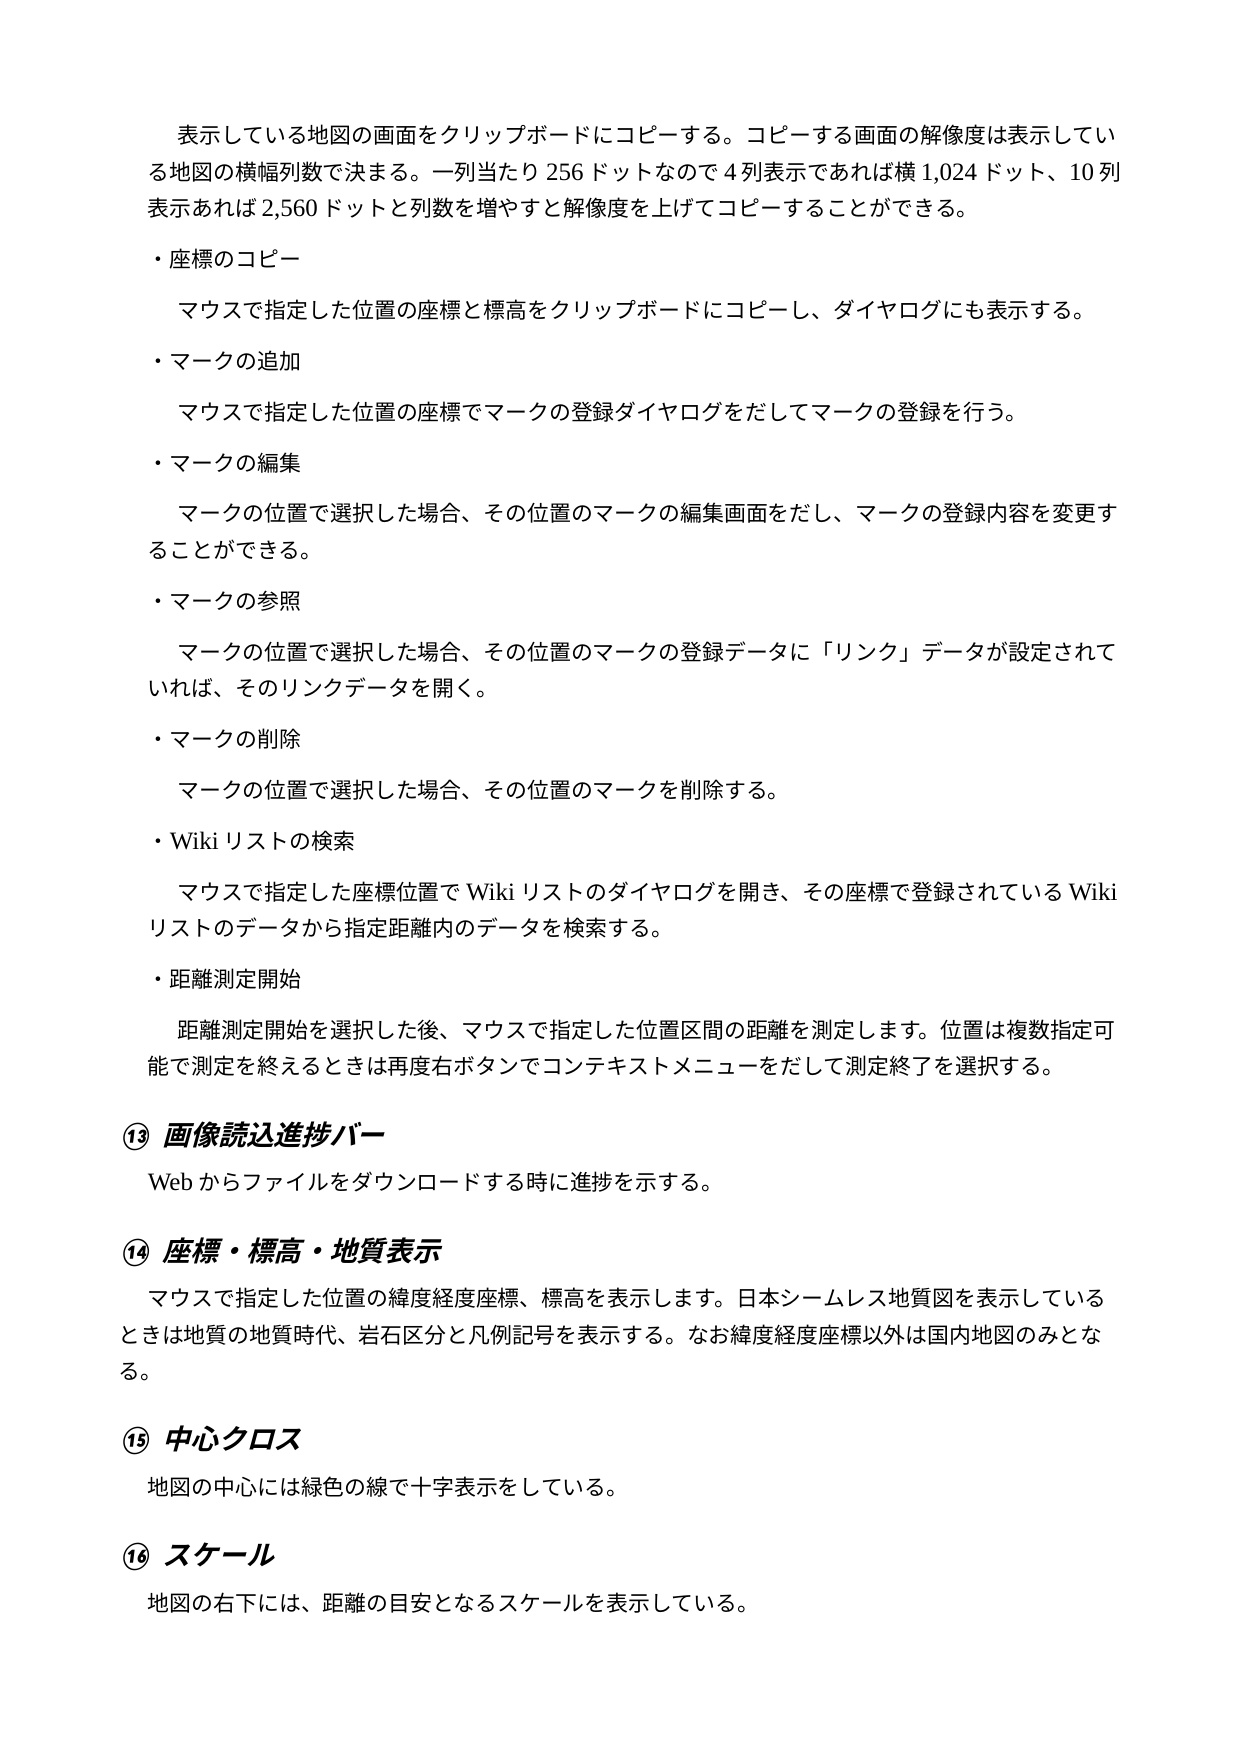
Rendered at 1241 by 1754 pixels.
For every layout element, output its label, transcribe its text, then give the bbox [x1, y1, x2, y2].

text ・Wikiリストの検索 [118, 824, 1122, 856]
text 地図の右下には、距離の目安となるスケールを表示している。 [118, 1586, 1122, 1618]
subtitle ⑭ 座標・標高・地質表示 [118, 1229, 1122, 1269]
text マウスで指定した位置の座標と標高をクリップボードにコピーし、ダイヤログにも表示する。 [148, 293, 1122, 324]
text 距離測定開始を選択した後、マウスで指定した位置区間の距離を測定します。位置は複数指定可能で測定を終えるときは再度右ボタンでコンテキストメニューをだして測定終了を選択する。 [148, 1013, 1122, 1081]
text ・マークの参照 [118, 584, 1122, 615]
text ・距離測定開始 [118, 962, 1122, 994]
text 地図の中心には緑色の線で十字表示をしている。 [118, 1470, 1122, 1502]
text 表示している地図の画面をクリップボードにコピーする。コピーする画面の解像度は表示している地図の横幅列数で決まる。一列当たり256ドットなので4列表示であれば横1,024ドット、10列表示あれば2,560ドットと列数を増やすと解像度を上げてコピーすることができる。 [148, 118, 1122, 222]
text Webからファイルをダウンロードする時に進捗を示する。 [118, 1165, 1122, 1197]
text ・座標のコピー [118, 242, 1122, 273]
subtitle ⑮ 中心クロス [118, 1418, 1122, 1458]
text マウスで指定した位置の緯度経度座標、標高を表示します。日本シームレス地質図を表示しているときは地質の地質時代、岩石区分と凡例記号を表示する。なお緯度経度座標以外は国内地図のみとなる。 [118, 1281, 1122, 1386]
text ・マークの編集 [118, 446, 1122, 477]
subtitle ⑯ スケール [118, 1534, 1122, 1574]
subtitle ⑬ 画像読込進捗バー [118, 1113, 1122, 1153]
text ・マークの追加 [118, 344, 1122, 375]
text マウスで指定した位置の座標でマークの登録ダイヤログをだしてマークの登録を行う。 [148, 394, 1122, 426]
text ・マークの削除 [118, 722, 1122, 754]
text マウスで指定した座標位置でWikiリストのダイヤログを開き、その座標で登録されているWikiリストのデータから指定距離内のデータを検索する。 [148, 875, 1122, 943]
text マークの位置で選択した場合、その位置のマークを削除する。 [148, 773, 1122, 804]
text マークの位置で選択した場合、その位置のマークの編集画面をだし、マークの登録内容を変更することができる。 [148, 496, 1122, 564]
text マークの位置で選択した場合、その位置のマークの登録データに「リンク」データが設定されていれば、そのリンクデータを開く。 [148, 635, 1122, 703]
